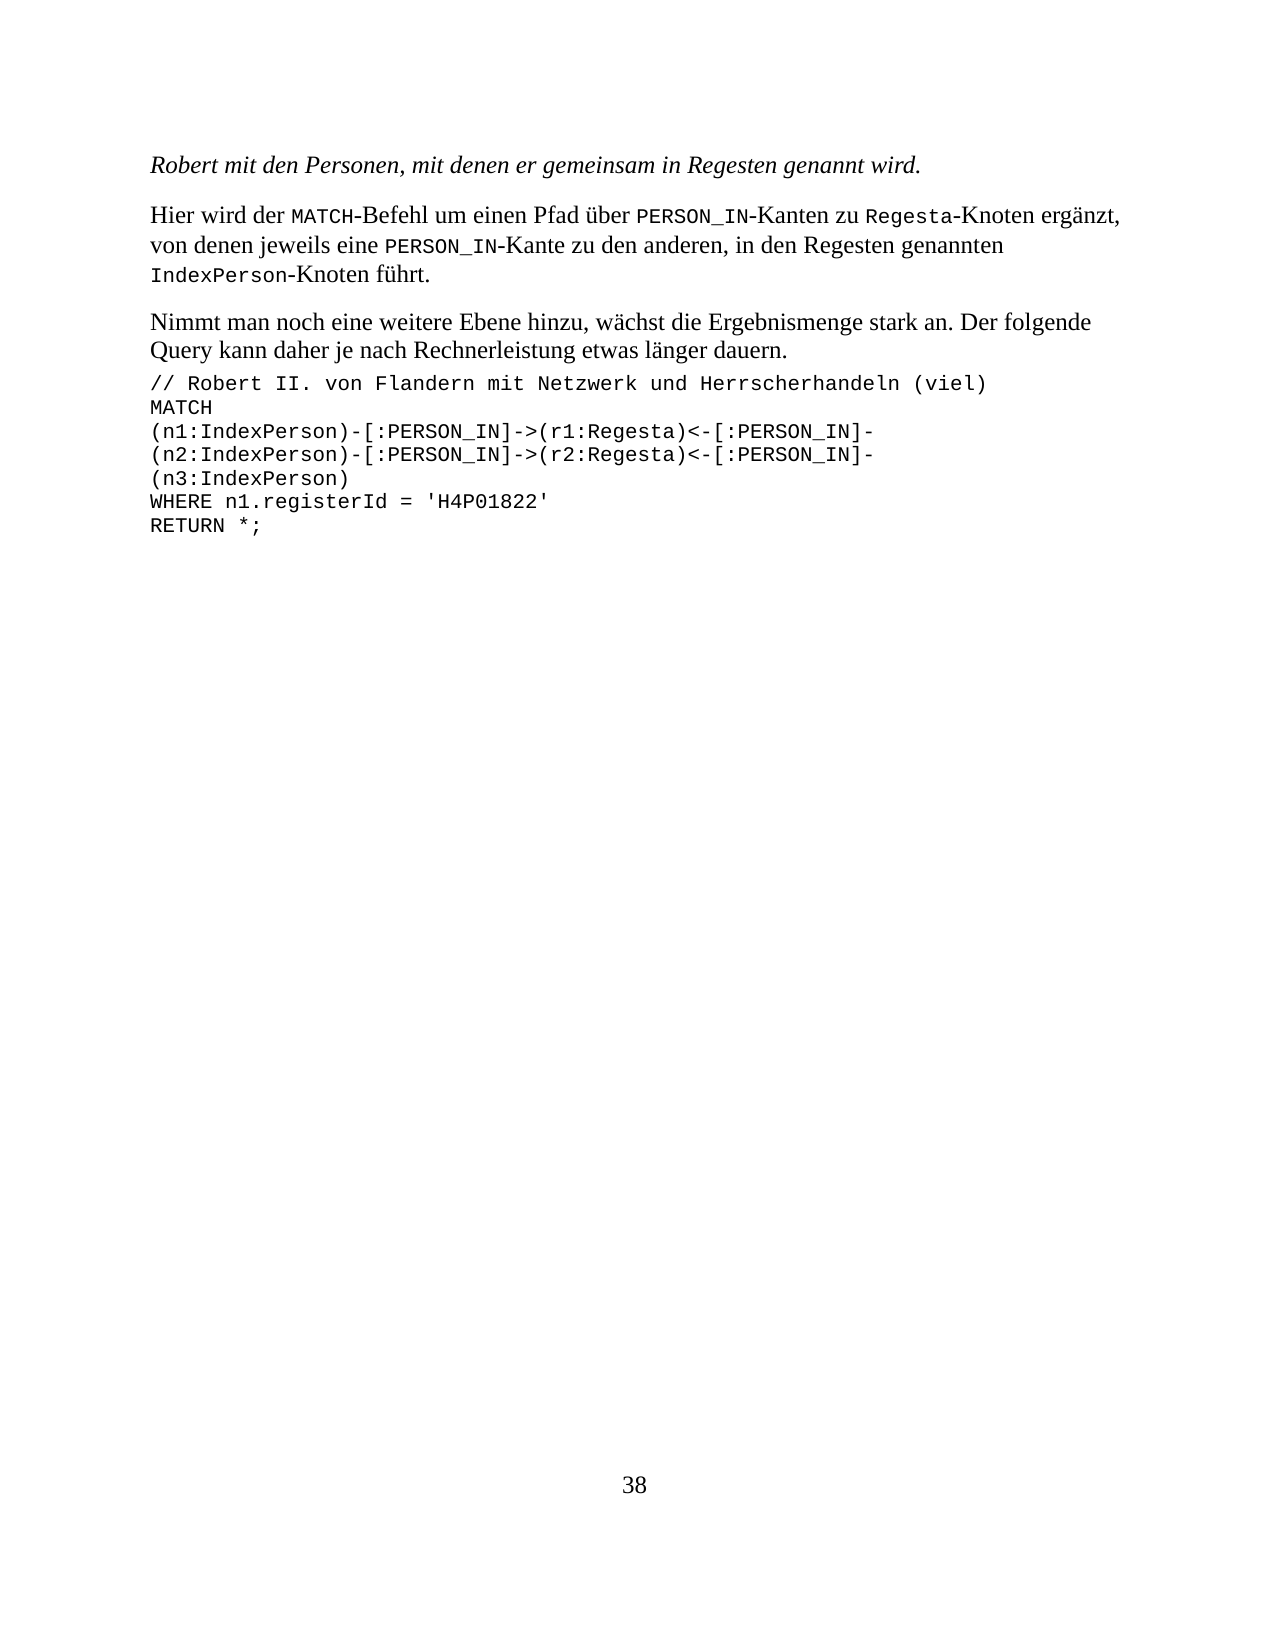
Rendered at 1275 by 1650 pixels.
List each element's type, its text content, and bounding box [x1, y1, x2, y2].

text WHERE n1.registerId = 'H4P01822' [150, 492, 1125, 515]
text (n2:IndexPerson)-[:PERSON_IN]->(r2:Regesta)<-[:PERSON_IN]- [150, 444, 1125, 468]
text Hier wird der MATCH-Befehl um einen Pfad über PERSON_IN-Kanten zu Regesta-Knoten ergänzt, von denen jeweils eine PERSON_IN-Kante zu den anderen, in den Regesten genannten IndexPerson-Knoten führt. [150, 200, 1125, 289]
text // Robert II. von Flandern mit Netzwerk und Herrscherhandeln (viel) [150, 373, 1125, 397]
text Nimmt man noch eine weitere Ebene hinzu, wächst die Ergebnismenge stark an. Der folgende Query kann daher je nach Rechnerleistung etwas länger dauern. [150, 307, 1125, 364]
text (n3:IndexPerson) [150, 468, 1125, 492]
text MATCH [150, 397, 1125, 421]
text Robert mit den Personen, mit denen er gemeinsam in Regesten genannt wird. [150, 150, 1125, 179]
text RETURN *; [150, 515, 1125, 539]
text (n1:IndexPerson)-[:PERSON_IN]->(r1:Regesta)<-[:PERSON_IN]- [150, 421, 1125, 444]
